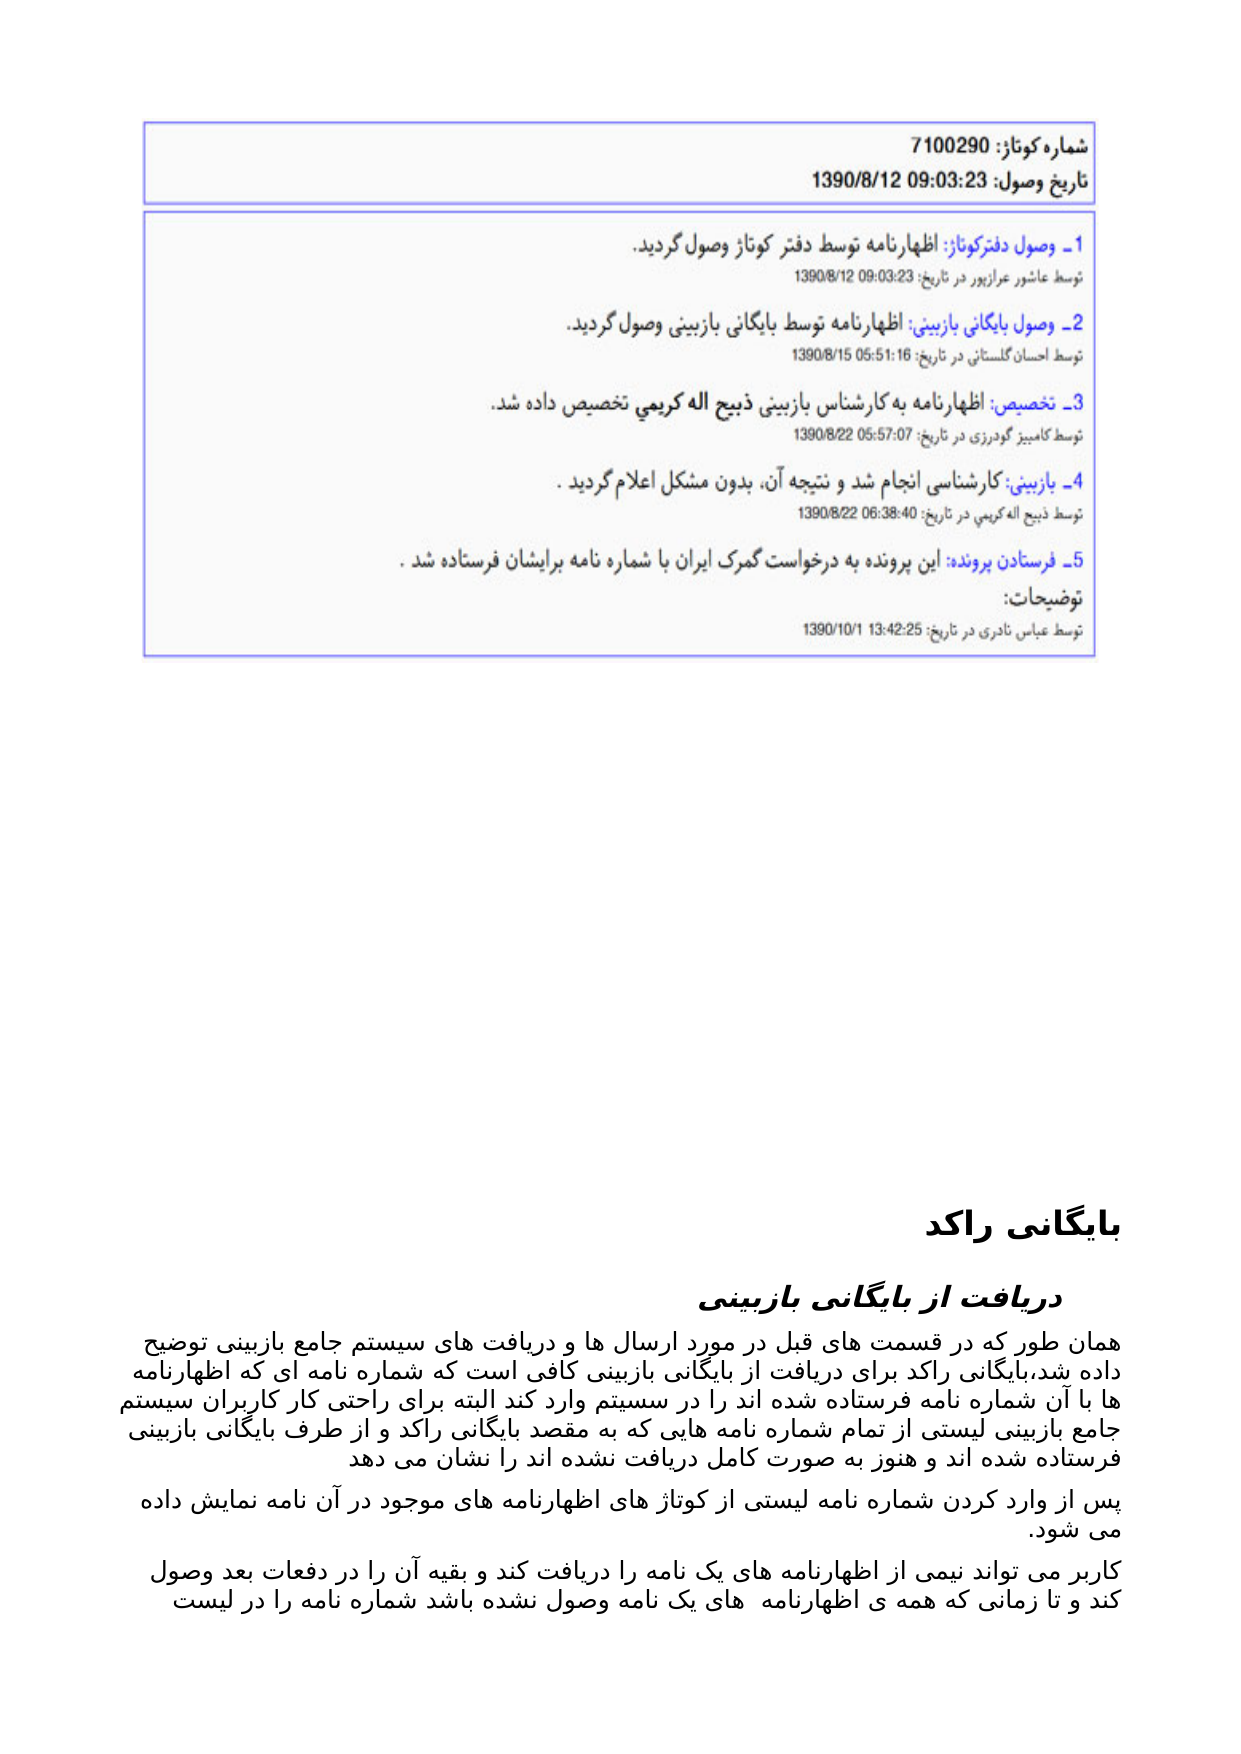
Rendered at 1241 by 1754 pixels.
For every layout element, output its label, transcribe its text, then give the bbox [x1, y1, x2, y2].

text پس از وارد کردن شماره نامه لیستی از کوتاژ های اظهارنامه های موجود در آن نامه نمایش داده می شود. [118, 1485, 1122, 1544]
text کاربر می تواند نیمی از اظهارنامه های یک نامه را دریافت کند و بقیه آن را در دفعات بعد وصول کند و تا زمانی که همه ی اظهارنامه های یک نامه وصول نشده باشد شماره نامه را در لیست [118, 1556, 1122, 1614]
text همان طور که در قسمت های قبل در مورد ارسال ها و دریافت های سیستم جامع بازبینی توضیح داده شد،بایگانی راکد برای دریافت از بایگانی بازبینی کافی است که شماره نامه ای که اظهارنامه ها با آن شماره نامه فرستاده شده اند را در سسیتم وارد کند البته برای راحتی کار کاربران سیستم جامع بازبینی لیستی از تمام شماره نامه هایی که به مقصد بایگانی راکد و از طرف بایگانی بازبینی فرستاده شده اند و هنوز به صورت کامل دریافت نشده اند را نشان می دهد [118, 1327, 1122, 1473]
subtitle بایگانی راکد [118, 1204, 1122, 1243]
subtitle دریافت از بایگانی بازبینی [118, 1281, 1122, 1314]
picture [141, 118, 1099, 663]
